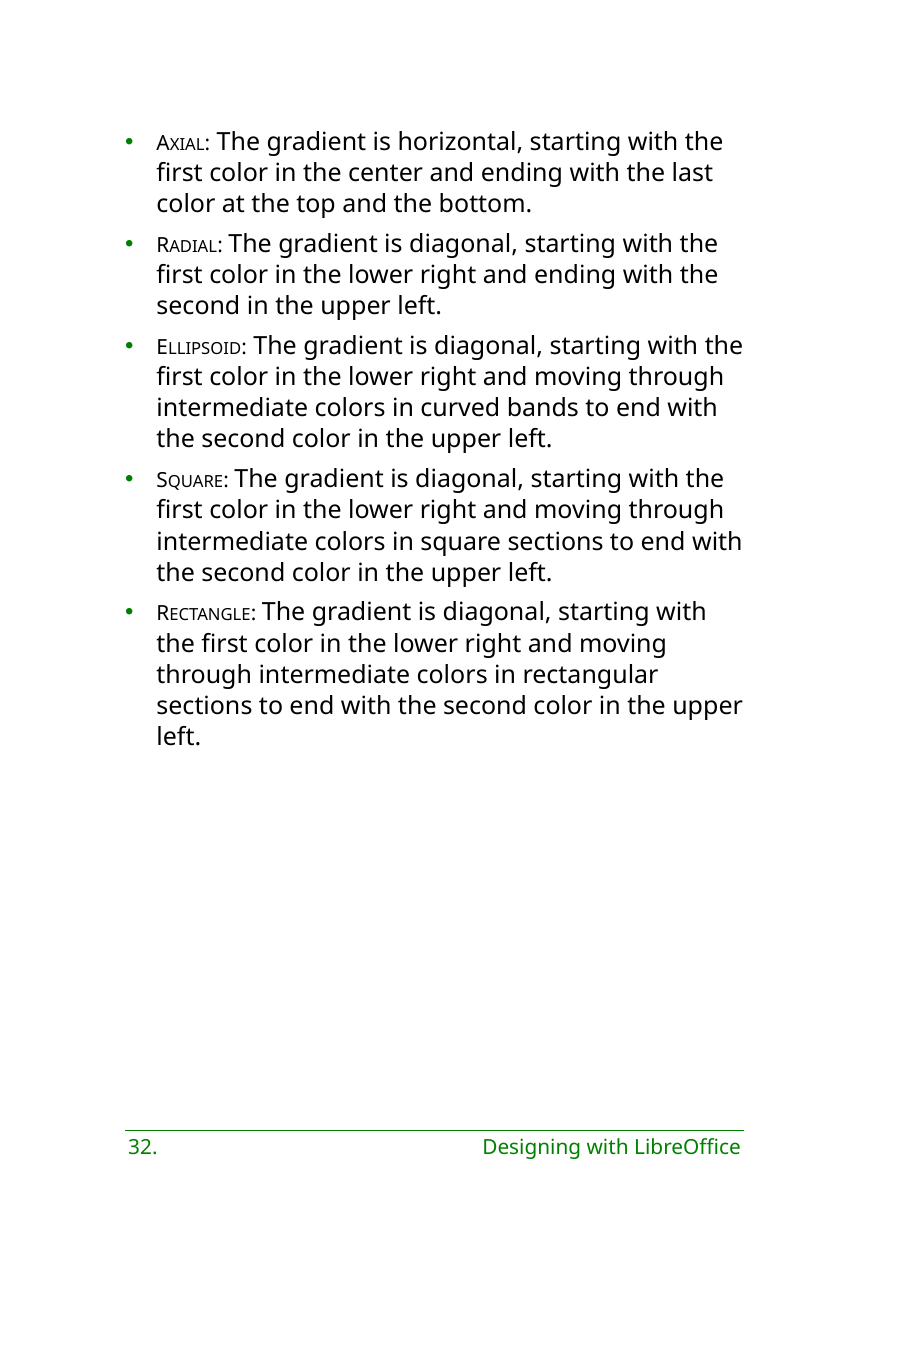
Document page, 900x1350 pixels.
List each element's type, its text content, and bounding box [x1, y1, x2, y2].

list Radial: The gradient is diagonal, starting with the first color in the lower right and ending with the second in the upper left. [125, 227, 744, 321]
list Ellipsoid: The gradient is diagonal, starting with the first color in the lower right and moving through intermediate colors in curved bands to end with the second color in the upper left. [125, 329, 744, 454]
list Rectangle: The gradient is diagonal, starting with the first color in the lower right and moving through intermediate colors in rectangular sections to end with the second color in the upper left. [125, 596, 744, 752]
list Square: The gradient is diagonal, starting with the first color in the lower right and moving through intermediate colors in square sections to end with the second color in the upper left. [125, 462, 744, 587]
list Axial: The gradient is horizontal, starting with the first color in the center and ending with the last color at the top and the bottom. [125, 125, 744, 219]
